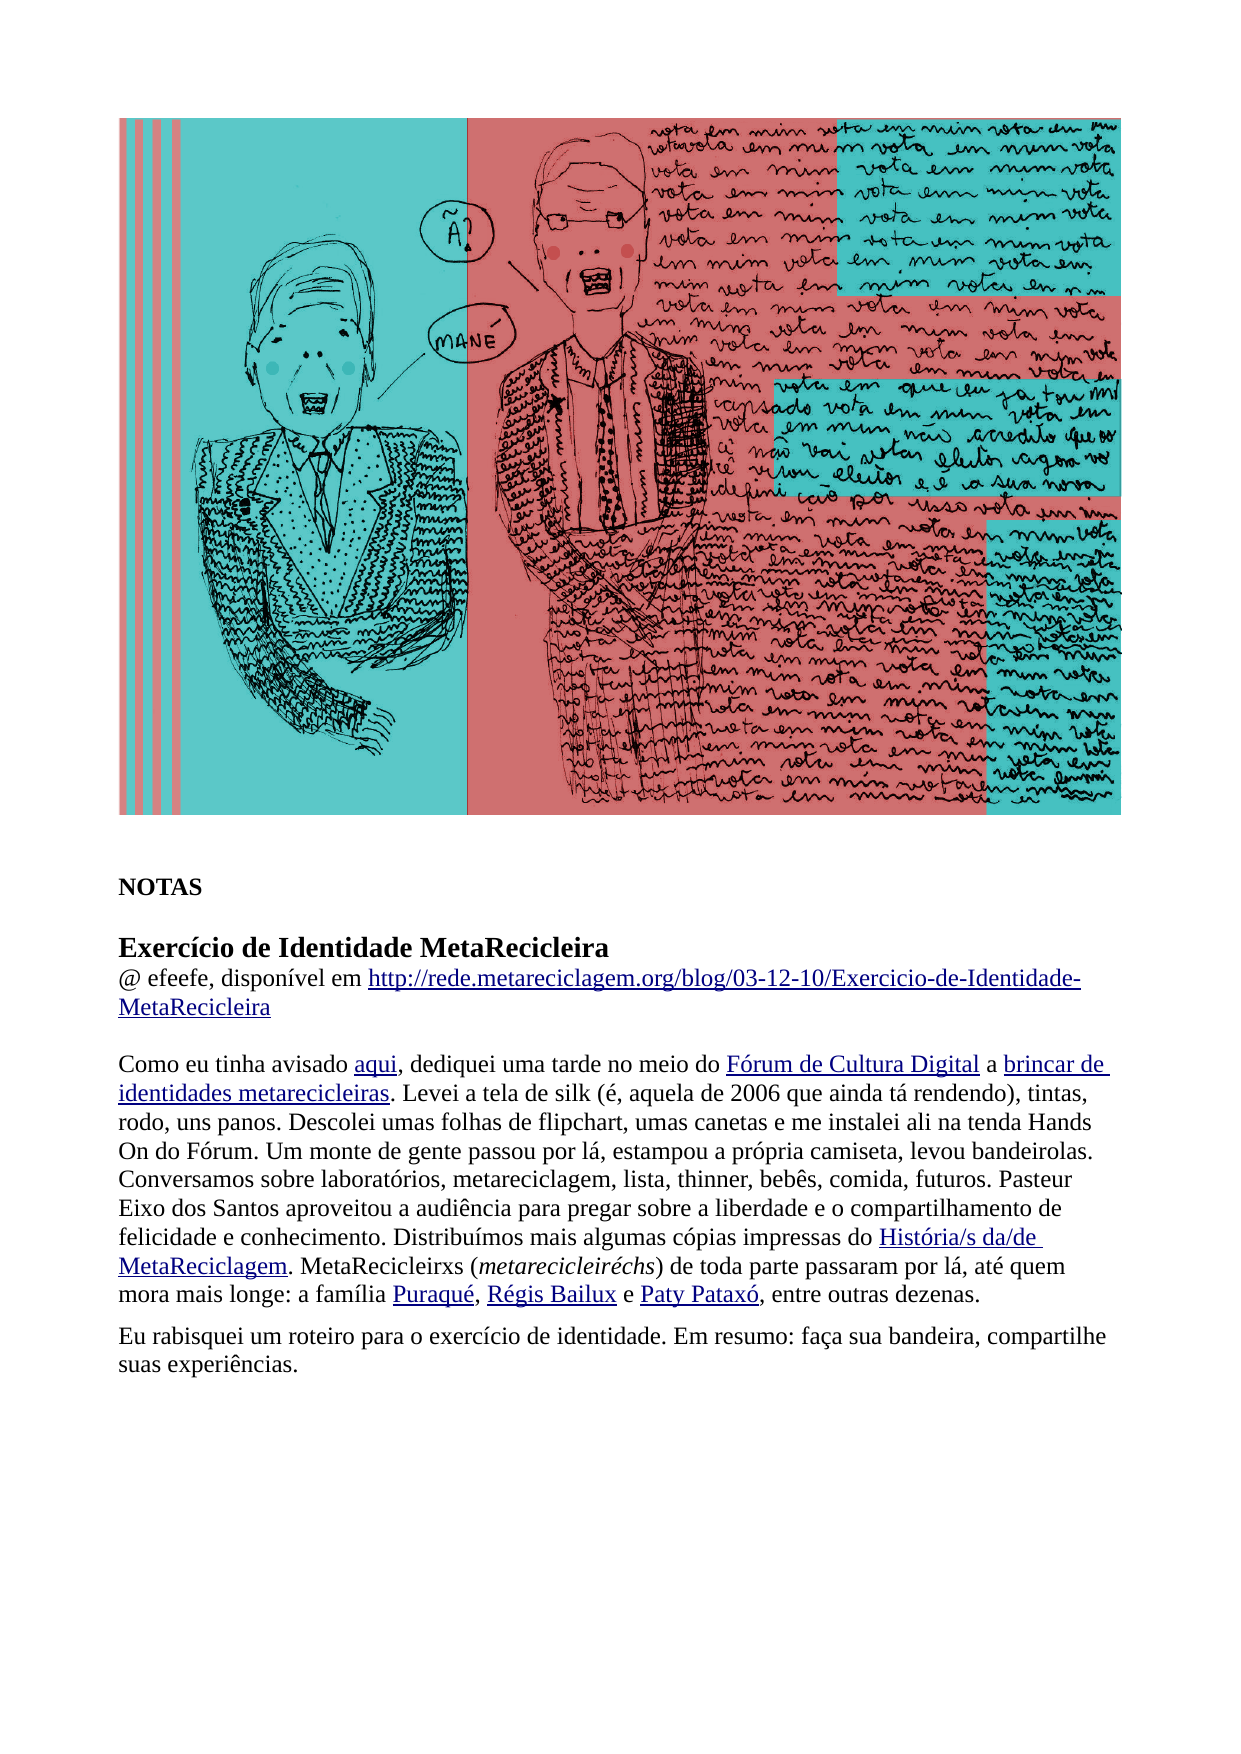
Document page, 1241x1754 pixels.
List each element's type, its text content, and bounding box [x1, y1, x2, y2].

picture [118, 118, 1122, 815]
text Eu rabisquei um roteiro para o exercício de identidade. Em resumo: faça sua bandeira, compartilhe suas experiências. [118, 1321, 1122, 1378]
text NOTAS [118, 872, 1122, 901]
text Como eu tinha avisado aqui, dediquei uma tarde no meio do Fórum de Cultura Digital a brincar de identidades metarecicleiras. Levei a tela de silk (é, aquela de 2006 que ainda tá rendendo), tintas, rodo, uns panos. Descolei umas folhas de flipchart, umas canetas e me instalei ali na tenda Hands On do Fórum. Um monte de gente passou por lá, estampou a própria camiseta, levou bandeirolas. Conversamos sobre laboratórios, metareciclagem, lista, thinner, bebês, comida, futuros. Pasteur Eixo dos Santos aproveitou a audiência para pregar sobre a liberdade e o compartilhamento de felicidade e conhecimento. Distribuímos mais algumas cópias impressas do História/s da/de MetaReciclagem. MetaRecicleirxs (metarecicleiréchs) de toda parte passaram por lá, até quem mora mais longe: a família Puraqué, Régis Bailux e Paty Pataxó, entre outras dezenas. [118, 1049, 1122, 1308]
text Exercício de Identidade MetaRecicleira [118, 930, 1122, 963]
text @ efeefe, disponível em http://rede.metareciclagem.org/blog/03-12-10/Exercicio-de-Identidade-MetaRecicleira [118, 963, 1122, 1021]
